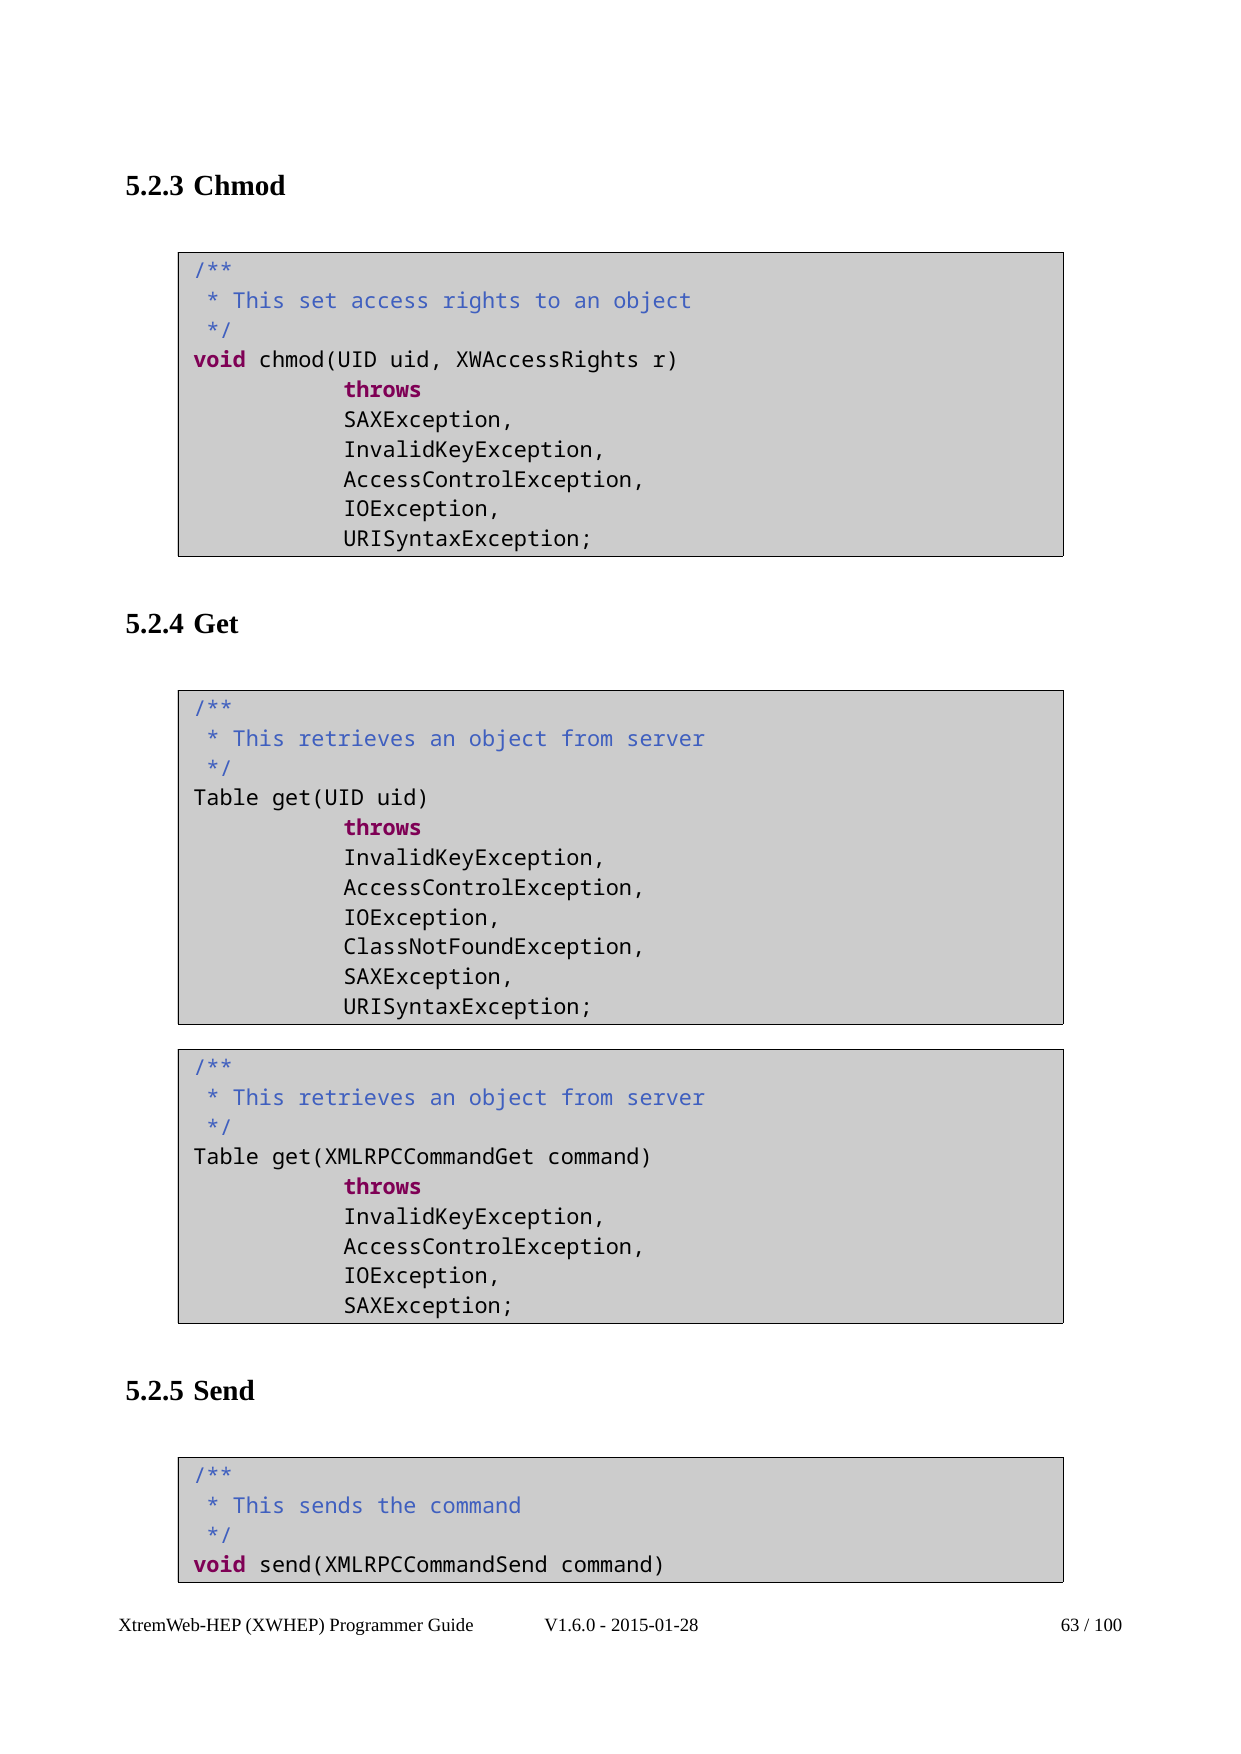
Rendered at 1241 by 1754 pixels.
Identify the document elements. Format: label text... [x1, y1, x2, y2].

text URISyntaxException; [179, 988, 1063, 1024]
text /** [179, 1458, 1063, 1487]
subtitle Send [118, 1373, 1122, 1407]
text */ [179, 1517, 1063, 1546]
text * This retrieves an object from server [179, 720, 1063, 749]
text /** [179, 1050, 1063, 1079]
text InvalidKeyException, [179, 431, 1063, 461]
text throws [179, 1168, 1063, 1198]
text void send(XMLRPCCommandSend command) [179, 1546, 1063, 1582]
text IOException, [179, 490, 1063, 520]
text AccessControlException, [179, 869, 1063, 898]
text */ [179, 749, 1063, 779]
text AccessControlException, [179, 461, 1063, 490]
text InvalidKeyException, [179, 839, 1063, 869]
text * This sends the command [179, 1487, 1063, 1517]
text URISyntaxException; [179, 520, 1063, 556]
text /** [179, 253, 1063, 282]
subtitle Chmod [118, 168, 1122, 202]
text SAXException, [179, 958, 1063, 988]
text void chmod(UID uid, XWAccessRights r) [179, 341, 1063, 371]
text Table get(XMLRPCCommandGet command) [179, 1138, 1063, 1168]
text SAXException, [179, 401, 1063, 431]
text IOException, [179, 898, 1063, 928]
text throws [179, 809, 1063, 839]
text /** [179, 691, 1063, 720]
text Table get(UID uid) [179, 779, 1063, 809]
text */ [179, 312, 1063, 341]
text * This set access rights to an object [179, 282, 1063, 312]
text SAXException; [179, 1287, 1063, 1323]
text ClassNotFoundException, [179, 928, 1063, 958]
text throws [179, 371, 1063, 401]
subtitle Get [118, 606, 1122, 640]
text InvalidKeyException, [179, 1198, 1063, 1228]
text AccessControlException, [179, 1228, 1063, 1257]
text IOException, [179, 1257, 1063, 1287]
text */ [179, 1108, 1063, 1138]
text * This retrieves an object from server [179, 1079, 1063, 1108]
